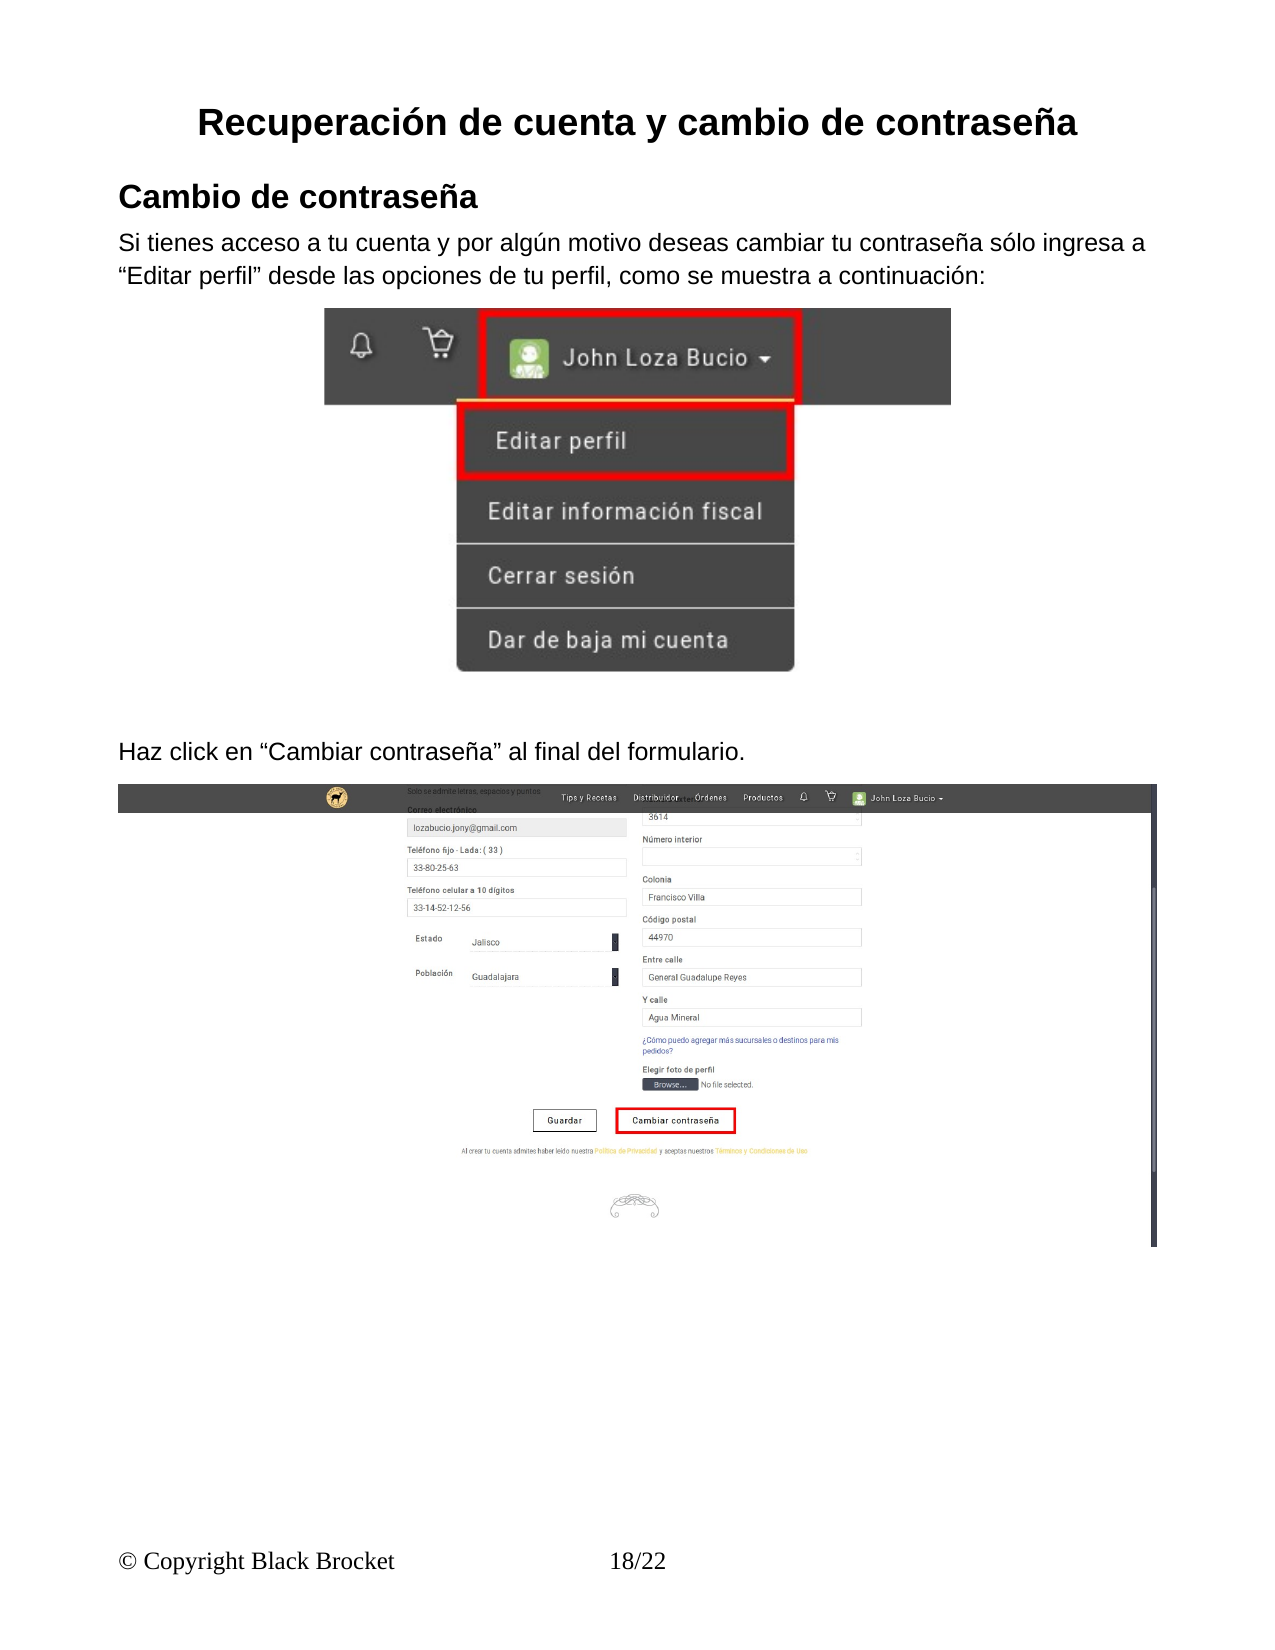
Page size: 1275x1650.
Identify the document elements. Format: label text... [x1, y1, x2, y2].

subtitle Recuperación de cuenta y cambio de contraseña [118, 100, 1157, 144]
text Haz click en “Cambiar contraseña” al final del formulario. [118, 737, 1157, 766]
text Si tienes acceso a tu cuenta y por algún motivo deseas cambiar tu contraseña sólo ingresa a “Editar perfil” desde las opciones de tu perfil, como se muestra a continuación: [118, 228, 1157, 290]
picture [324, 308, 951, 711]
subtitle Cambio de contraseña [118, 177, 1157, 216]
picture [118, 784, 1157, 1247]
